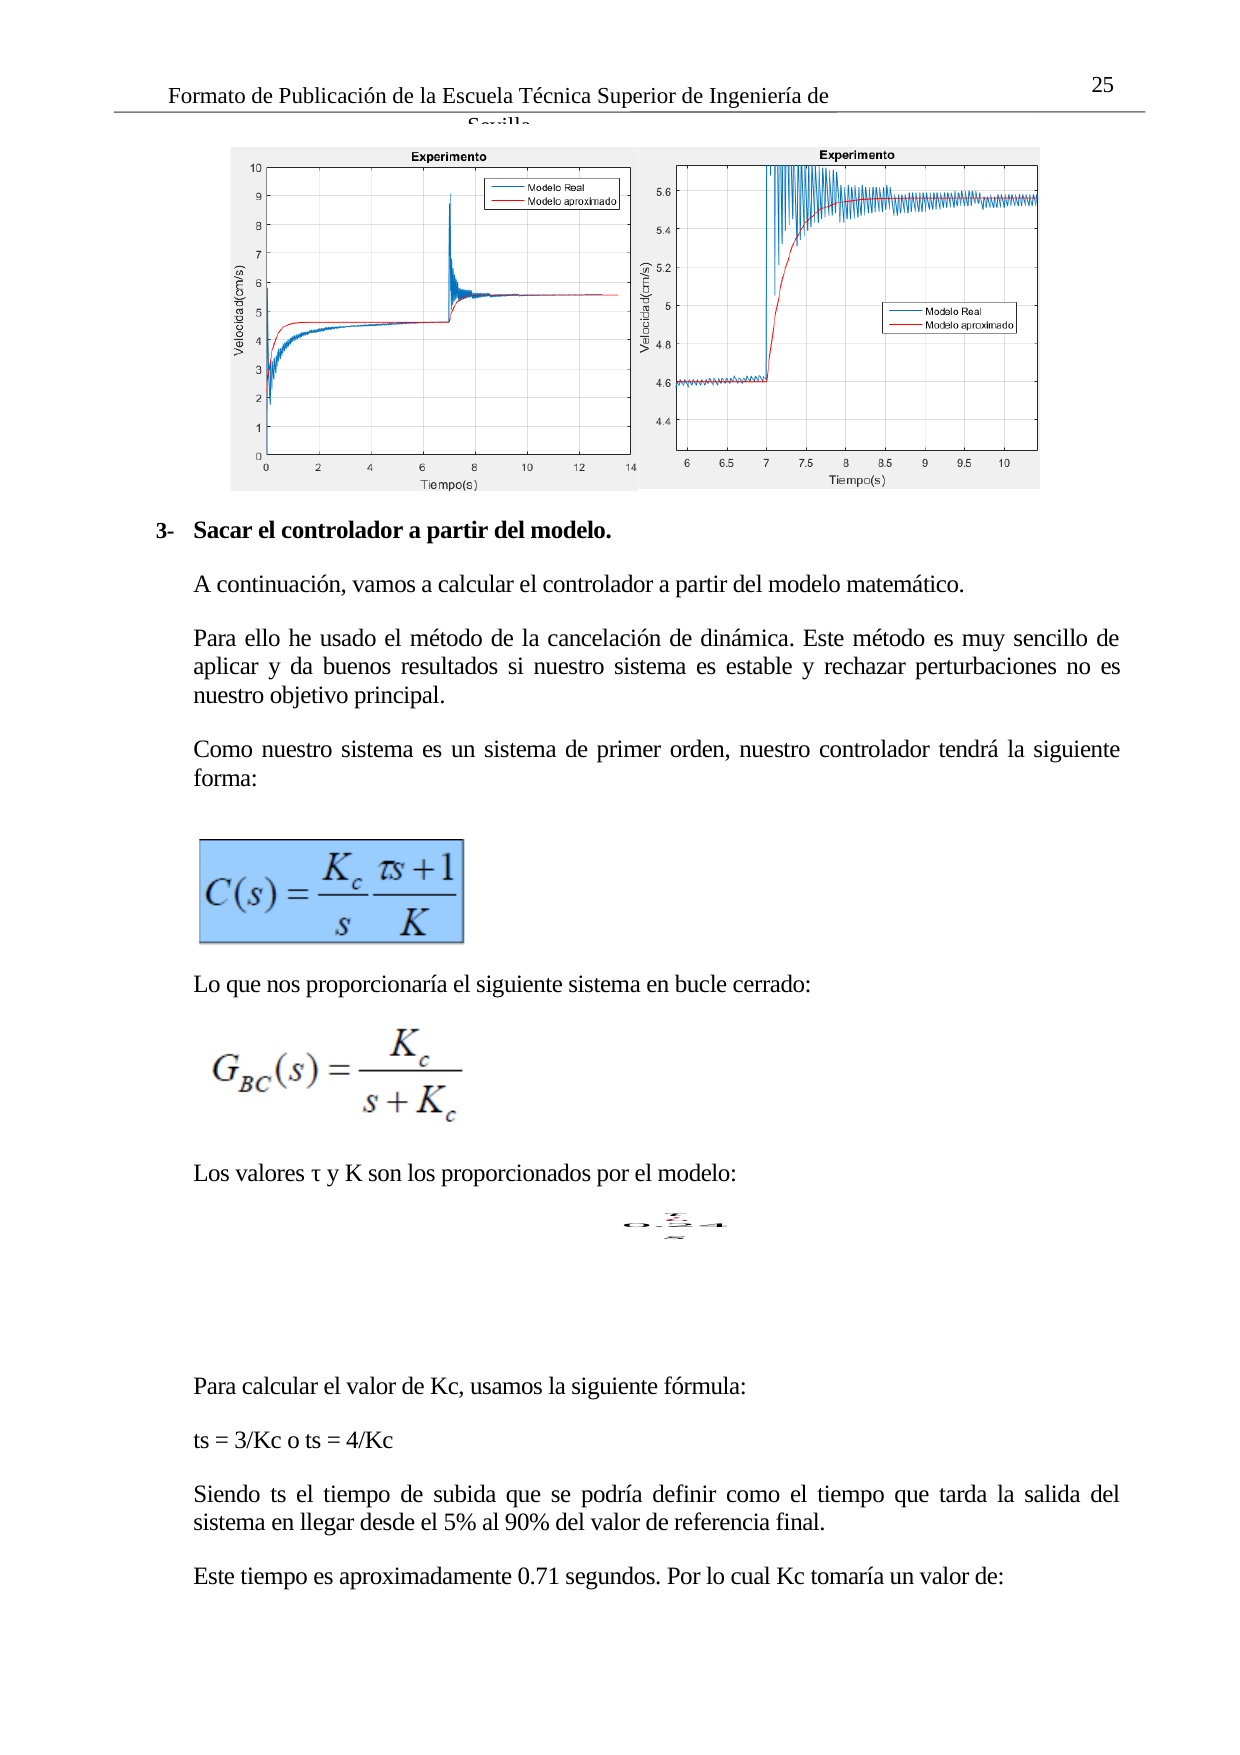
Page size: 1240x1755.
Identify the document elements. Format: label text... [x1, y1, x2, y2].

list Para calcular el valor de Kc, usamos la siguiente fórmula: [193, 1371, 1121, 1400]
list Siendo ts el tiempo de subida que se podría definir como el tiempo que tarda la salida del sistema en llegar desde el 5% al 90% del valor de referencia final. [193, 1479, 1121, 1536]
list Como nuestro sistema es un sistema de primer orden, nuestro controlador tendrá la siguiente forma: [193, 734, 1121, 791]
list ts = 3/Kc o ts = 4/Kc [193, 1425, 1121, 1454]
list Lo que nos proporcionaría el siguiente sistema en bucle cerrado: [193, 969, 1121, 998]
list Los valores τ y K son los proporcionados por el modelo: [193, 1158, 1121, 1186]
list A continuación, vamos a calcular el controlador a partir del modelo matemático. [193, 569, 1121, 598]
list Para ello he usado el método de la cancelación de dinámica. Este método es muy sencillo de aplicar y da buenos resultados si nuestro sistema es estable y rechazar perturbaciones no es nuestro objetivo principal. [193, 623, 1121, 709]
list Sacar el controlador a partir del modelo. [156, 515, 1121, 544]
list Este tiempo es aproximadamente 0.71 segundos. Por lo cual Kc tomaría un valor de: [193, 1561, 1121, 1590]
